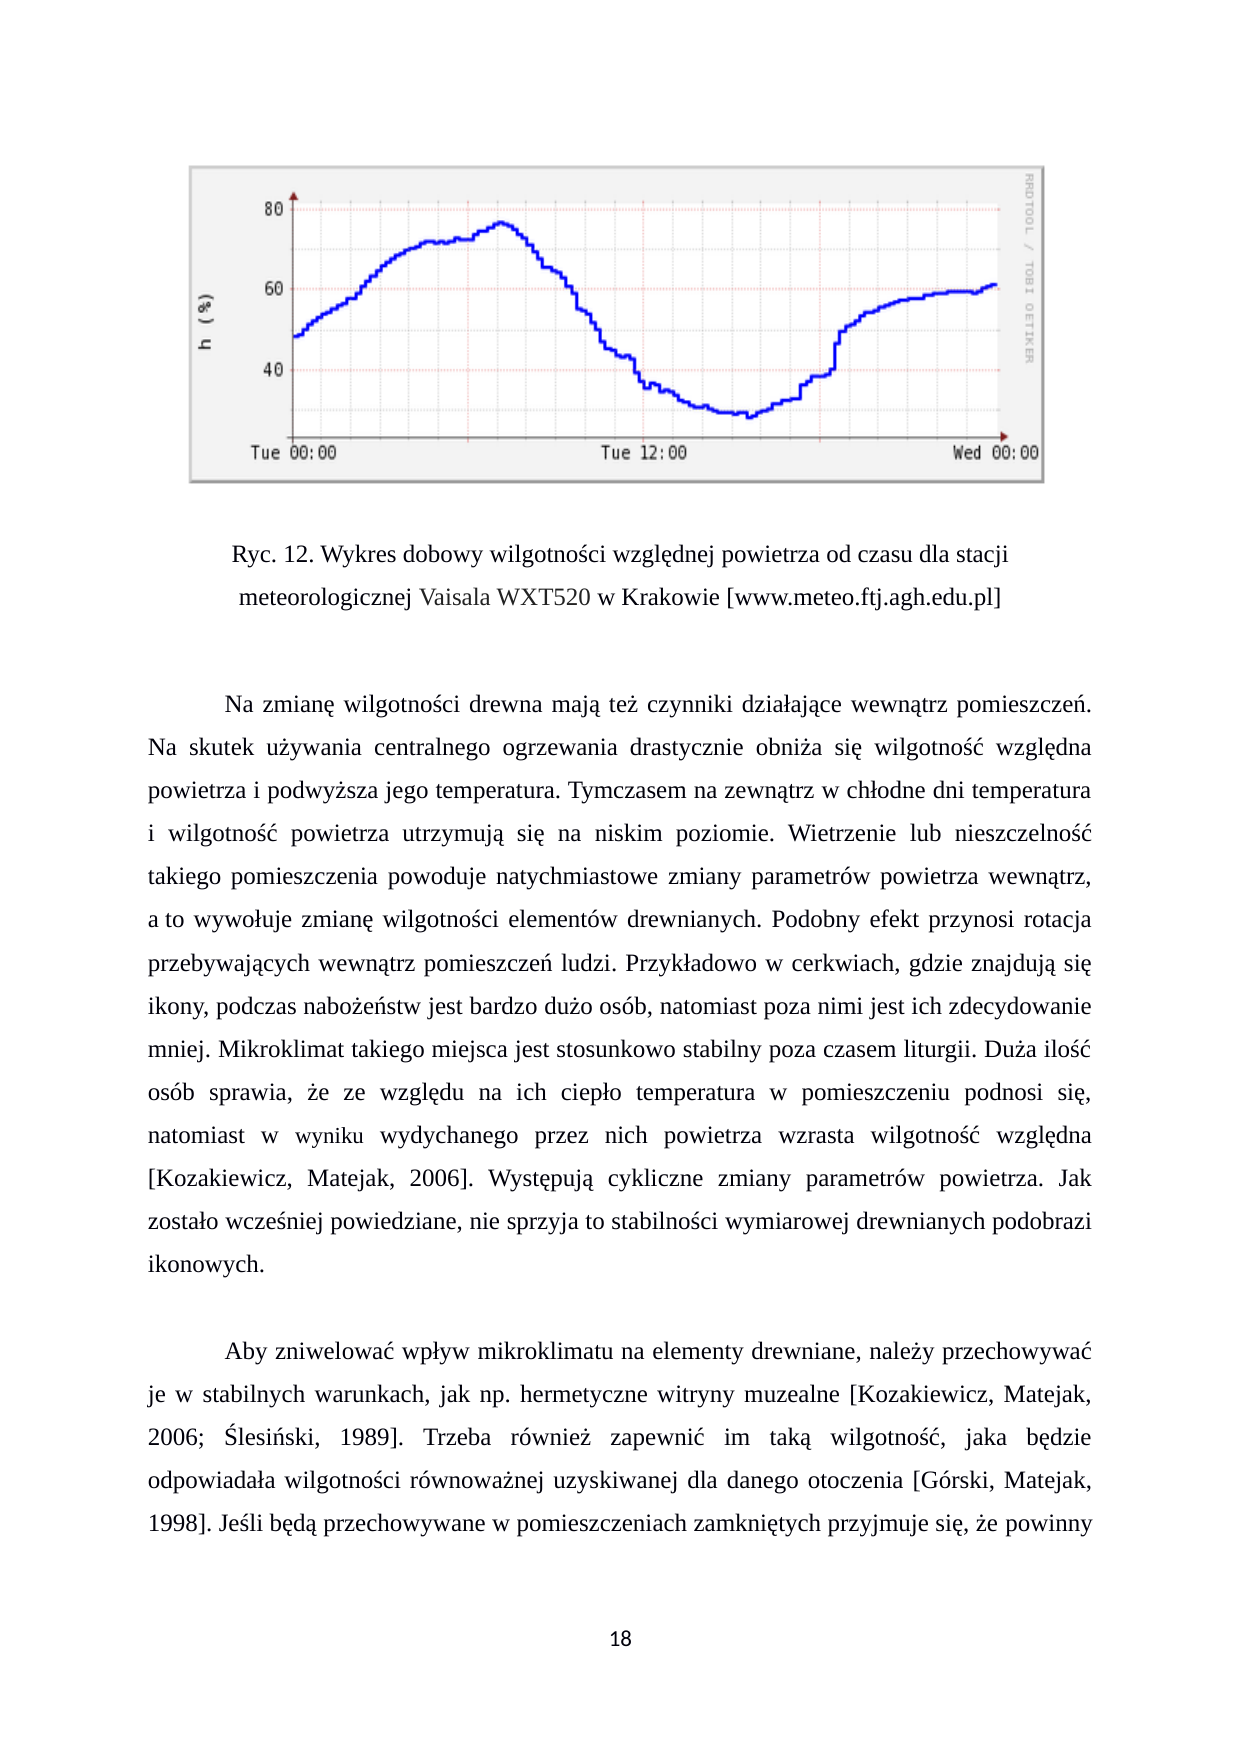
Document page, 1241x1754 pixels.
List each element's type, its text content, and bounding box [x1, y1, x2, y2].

picture [175, 147, 1065, 504]
text Aby zniwelować wpływ mikroklimatu na elementy drewniane, należy przechowywać je w stabilnych warunkach, jak np. hermetyczne witryny muzealne [Kozakiewicz, Matejak, 2006; Ślesiński, 1989]. Trzeba również zapewnić im taką wilgotność, jaka będzie odpowiadała wilgotności równoważnej uzyskiwanej dla danego otoczenia [Górski, Matejak, 1998]. Jeśli będą przechowywane w pomieszczeniach zamkniętych przyjmuje się, że powinny [148, 1336, 1093, 1537]
text Na zmianę wilgotności drewna mają też czynniki działające wewnątrz pomieszczeń. Na skutek używania centralnego ogrzewania drastycznie obniża się wilgotność względna powietrza i podwyższa jego temperatura. Tymczasem na zewnątrz w chłodne dni temperatura i wilgotność powietrza utrzymują się na niskim poziomie. Wietrzenie lub nieszczelność takiego pomieszczenia powoduje natychmiastowe zmiany parametrów powietrza wewnątrz, a to wywołuje zmianę wilgotności elementów drewnianych. Podobny efekt przynosi rotacja przebywających wewnątrz pomieszczeń ludzi. Przykładowo w cerkwiach, gdzie znajdują się ikony, podczas nabożeństw jest bardzo dużo osób, natomiast poza nimi jest ich zdecydowanie mniej. Mikroklimat takiego miejsca jest stosunkowo stabilny poza czasem liturgii. Duża ilość osób sprawia, że ze względu na ich ciepło temperatura w pomieszczeniu podnosi się, natomiast w wyniku wydychanego przez nich powietrza wzrasta wilgotność względna [Kozakiewicz, Matejak, 2006]. Występują cykliczne zmiany parametrów powietrza. Jak zostało wcześniej powiedziane, nie sprzyja to stabilności wymiarowej drewnianych podobrazi ikonowych. [148, 689, 1093, 1278]
text Ryc. 12. Wykres dobowy wilgotności względnej powietrza od czasu dla stacji meteorologicznej Vaisala WXT520 w Krakowie [www.meteo.ftj.agh.edu.pl] [148, 539, 1093, 611]
